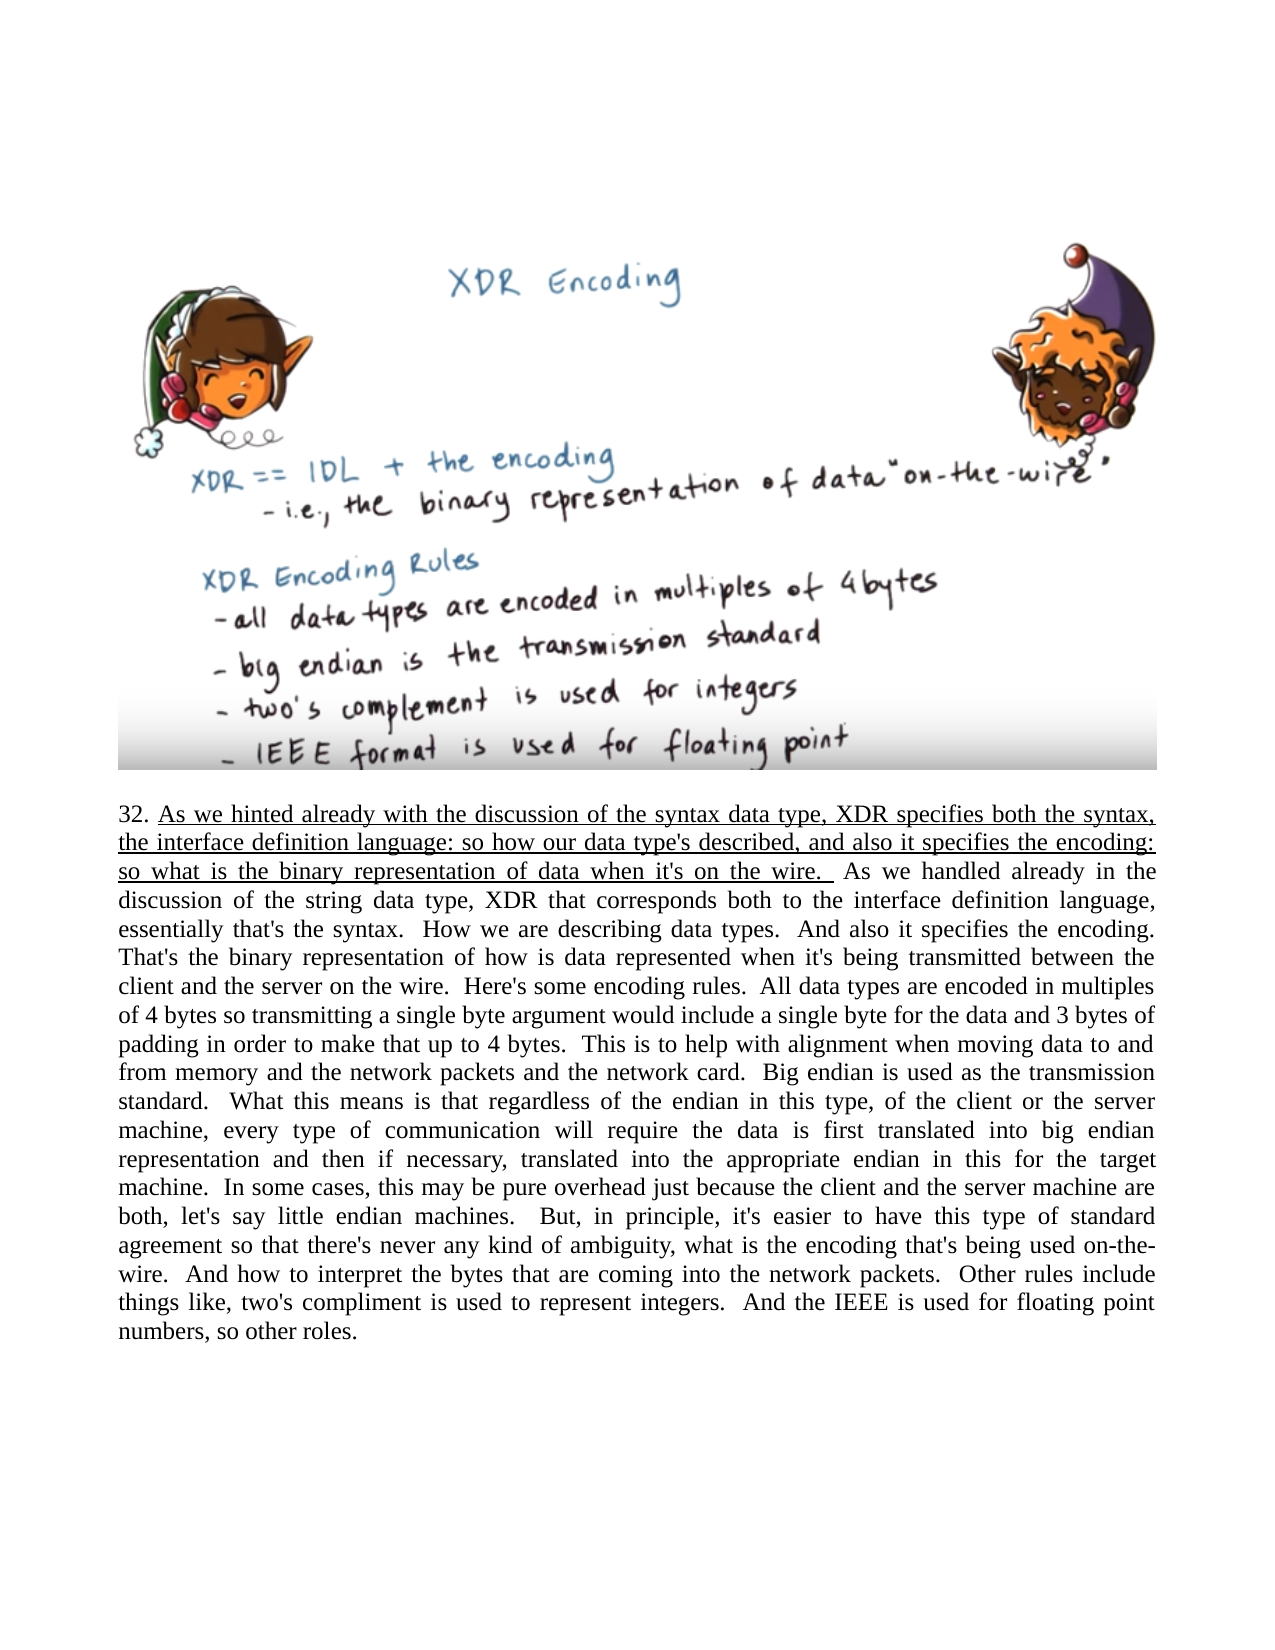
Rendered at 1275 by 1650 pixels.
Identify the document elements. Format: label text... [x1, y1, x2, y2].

picture [118, 233, 1157, 770]
text 32. As we hinted already with the discussion of the syntax data type, XDR specifies both the syntax, the interface definition language: so how our data type's described, and also it specifies the encoding: so what is the binary representation of data when it's on the wire. As we handled already in the discussion of the string data type, XDR that corresponds both to the interface definition language, essentially that's the syntax. How we are describing data types. And also it specifies the encoding. That's the binary representation of how is data represented when it's being transmitted between the client and the server on the wire. Here's some encoding rules. All data types are encoded in multiples of 4 bytes so transmitting a single byte argument would include a single byte for the data and 3 bytes of padding in order to make that up to 4 bytes. This is to help with alignment when moving data to and from memory and the network packets and the network card. Big endian is used as the transmission standard. What this means is that regardless of the endian in this type, of the client or the server machine, every type of communication will require the data is first translated into big endian representation and then if necessary, translated into the appropriate endian in this for the target machine. In some cases, this may be pure overhead just because the client and the server machine are both, let's say little endian machines. But, in principle, it's easier to have this type of standard agreement so that there's never any kind of ambiguity, what is the encoding that's being used on-the-wire. And how to interpret the bytes that are coming into the network packets. Other rules include things like, two's compliment is used to represent integers. And the IEEE is used for floating point numbers, so other roles. [118, 799, 1157, 1345]
